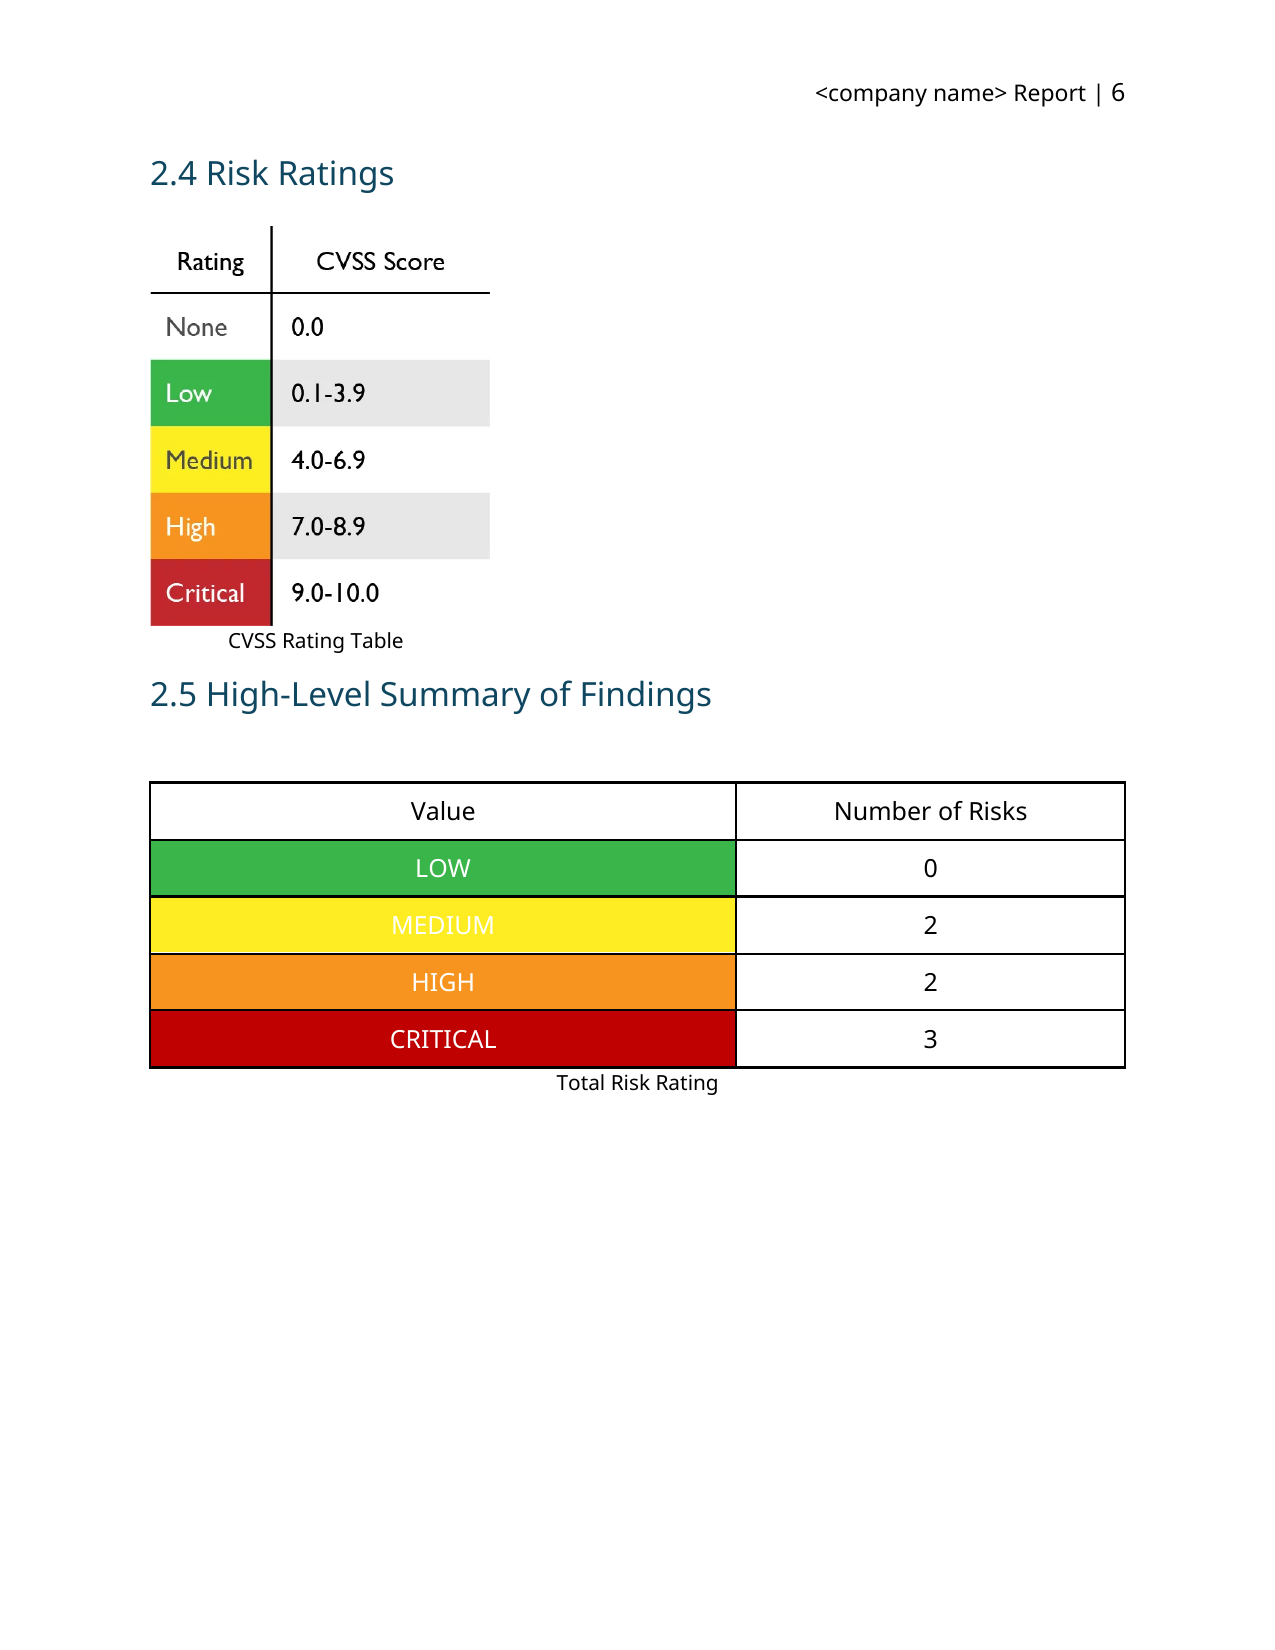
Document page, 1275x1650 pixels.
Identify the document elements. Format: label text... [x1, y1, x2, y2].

text CVSS Rating Table [150, 626, 1125, 654]
table_cell 2 [737, 898, 1124, 952]
picture [150, 226, 490, 626]
table_header Value [151, 784, 735, 838]
table_cell 0 [737, 841, 1124, 895]
table_header Number of Risks [737, 784, 1124, 838]
table_cell 3 [737, 1011, 1124, 1066]
table_cell LOW [151, 841, 735, 895]
table_cell MEDIUM [151, 898, 735, 952]
table_cell 2 [737, 955, 1124, 1009]
table_cell CRITICAL [151, 1011, 735, 1066]
text Total Risk Rating [150, 1069, 1125, 1097]
table_cell HIGH [151, 955, 735, 1009]
subtitle 2.5 High-Level Summary of Findings [150, 671, 1125, 716]
subtitle 2.4 Risk Ratings [150, 150, 1125, 195]
